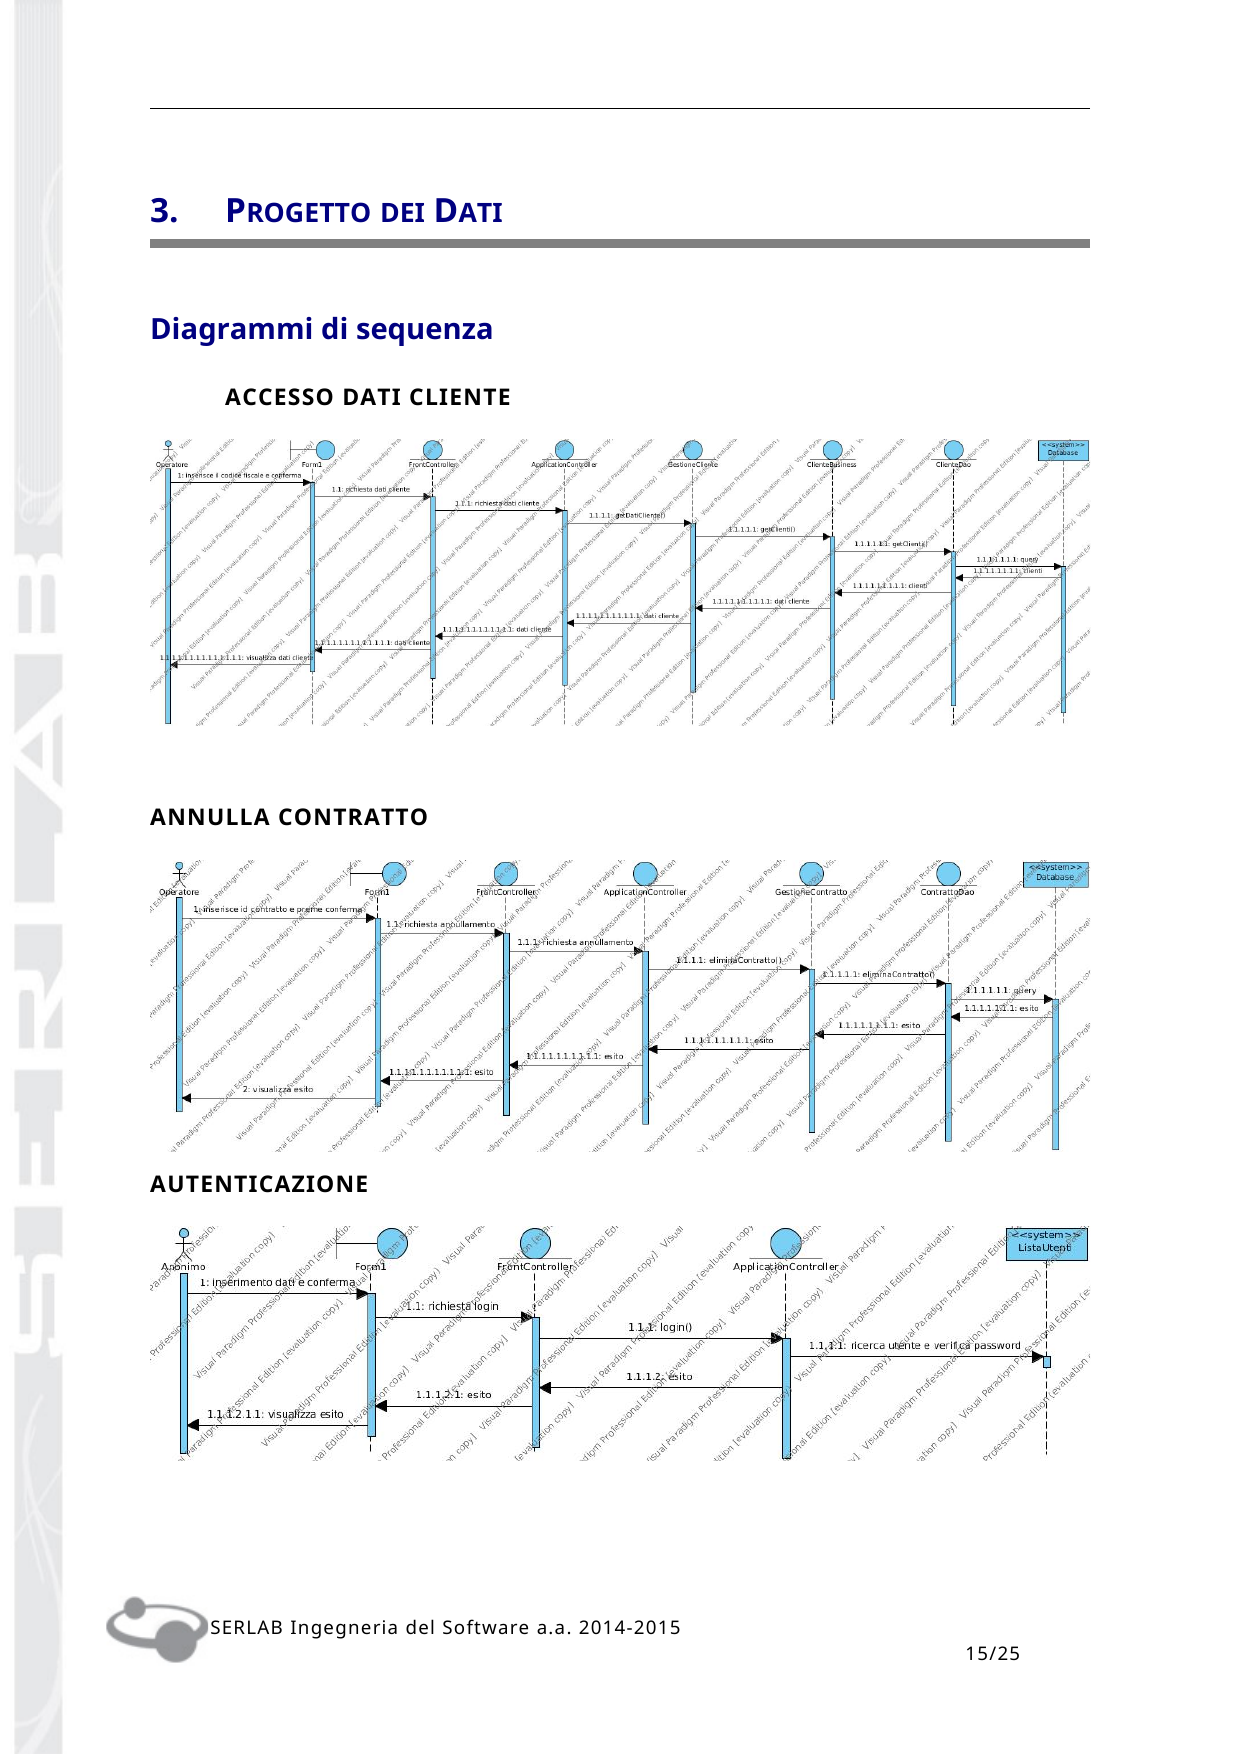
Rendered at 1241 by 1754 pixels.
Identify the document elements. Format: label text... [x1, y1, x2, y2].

text ANNULLA CONTRATTO [150, 801, 1090, 832]
picture [150, 860, 1091, 1152]
picture [94, 1595, 209, 1666]
subtitle Diagrammi di sequenza [150, 308, 1090, 348]
picture [0, 0, 71, 1754]
picture [150, 1226, 1091, 1461]
subtitle Progetto dei Dati [150, 187, 1090, 239]
text ACCESSO DATI CLIENTE [150, 380, 1090, 412]
picture [150, 439, 1091, 726]
text AUTENTICAZIONE [150, 1152, 1090, 1199]
